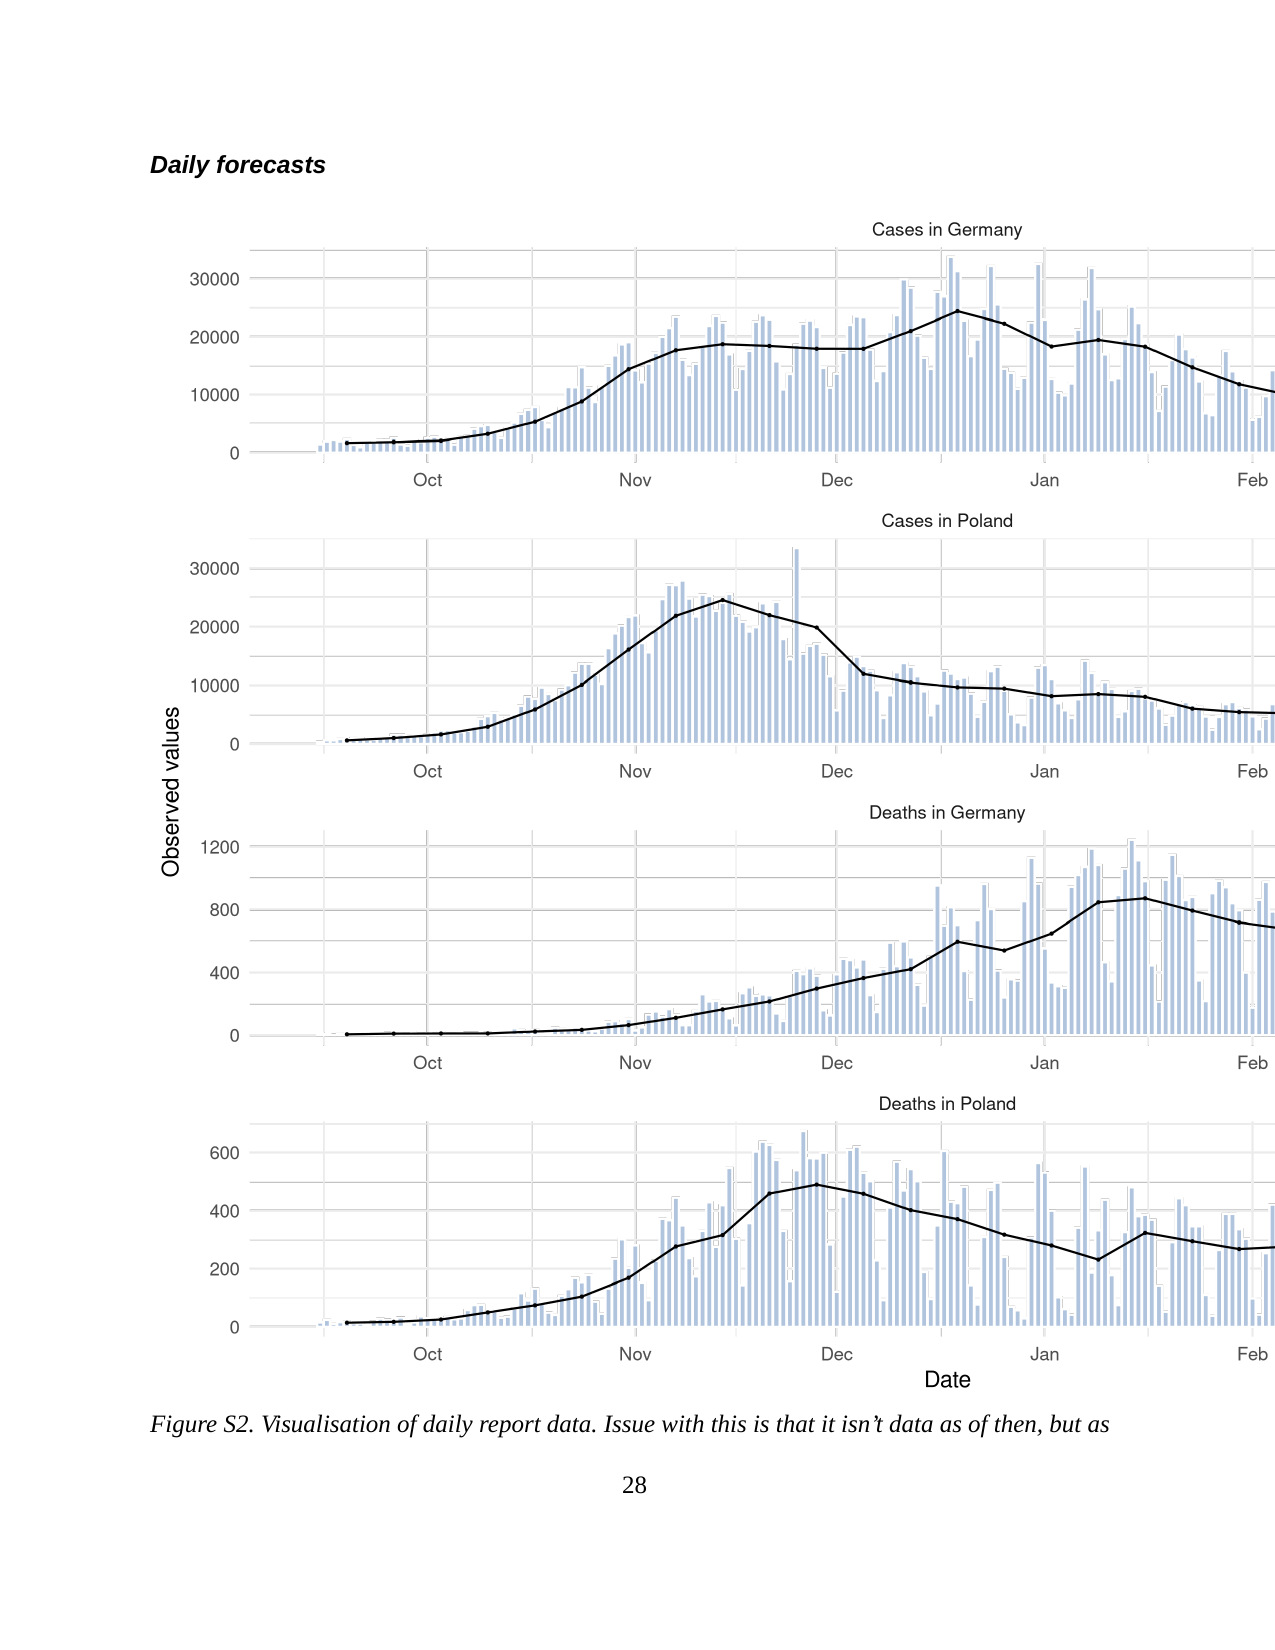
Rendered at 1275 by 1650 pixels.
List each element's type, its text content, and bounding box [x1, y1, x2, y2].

picture [150, 200, 1275, 1404]
subtitle Daily forecasts [150, 150, 1125, 178]
text Figure S2. Visualisation of daily report data. Issue with this is that it isn’t data as of then, but as [150, 1404, 1125, 1438]
